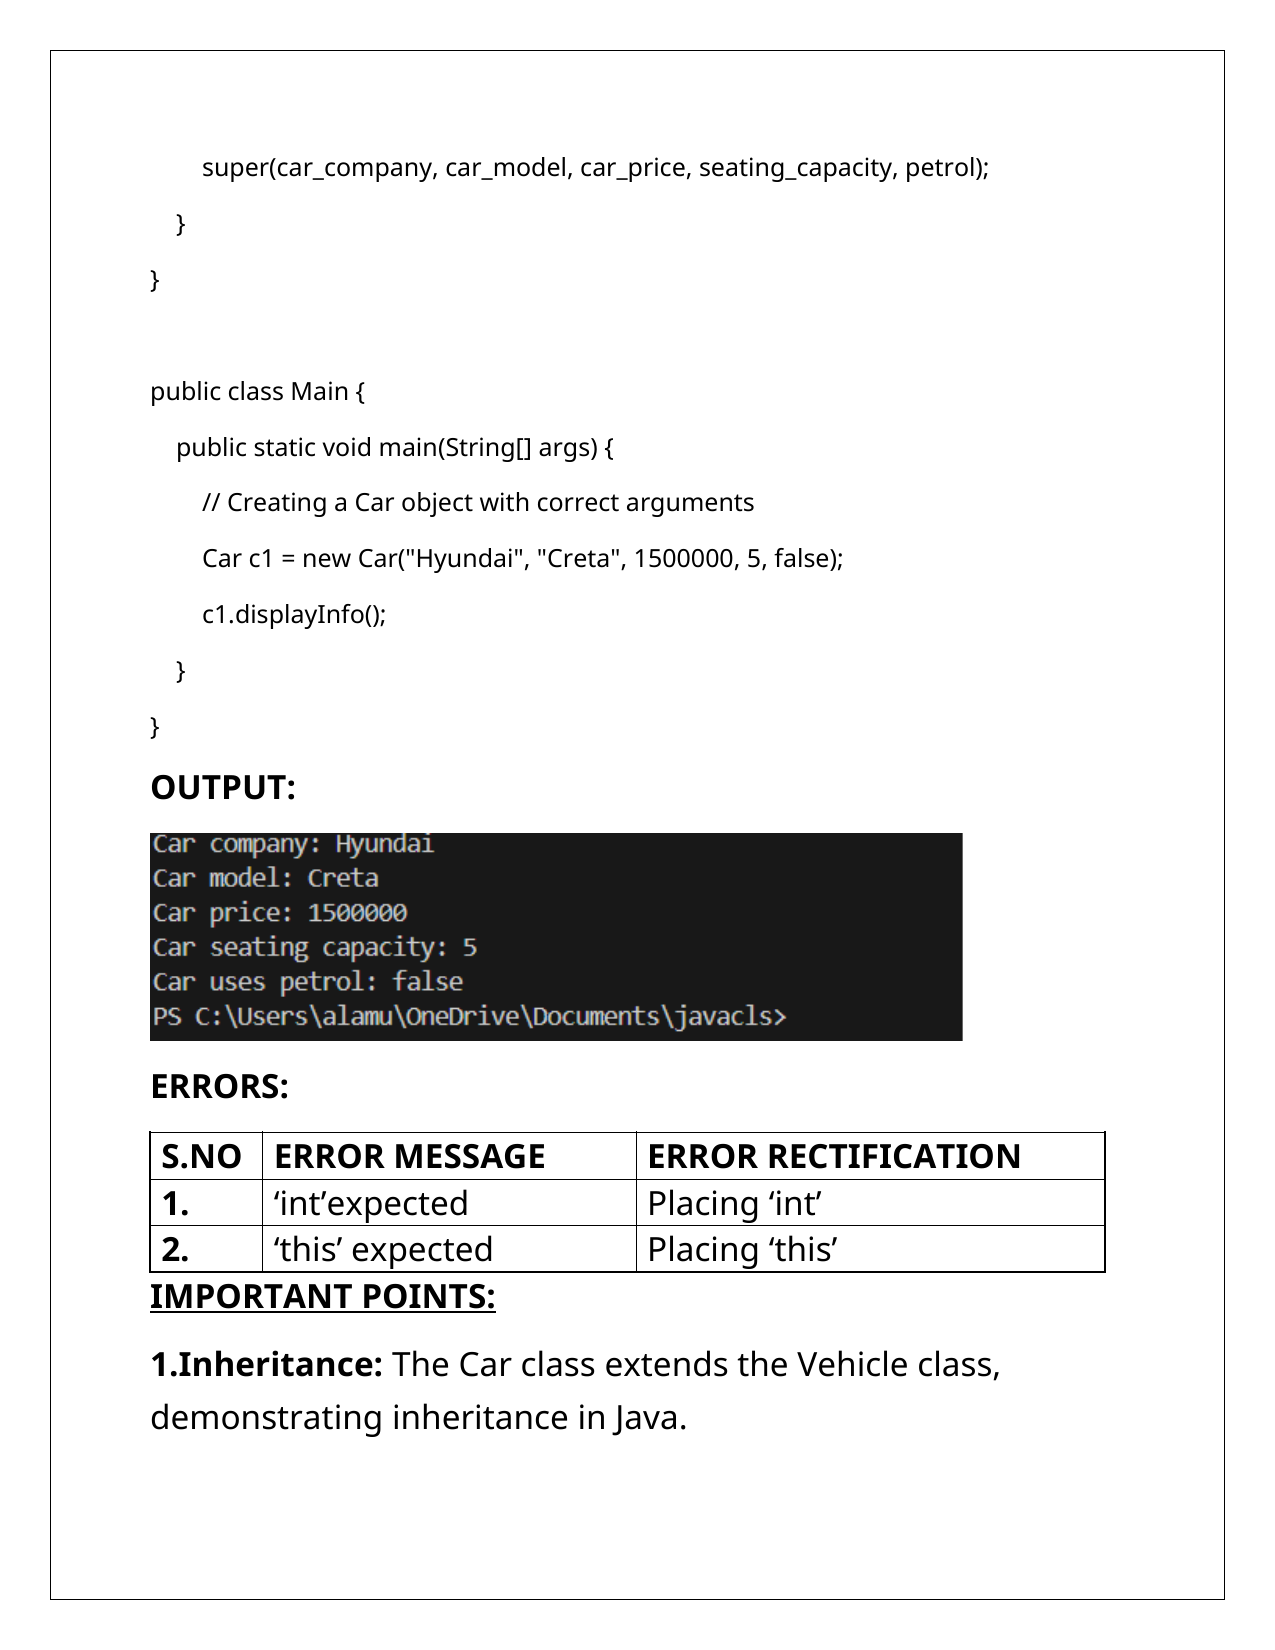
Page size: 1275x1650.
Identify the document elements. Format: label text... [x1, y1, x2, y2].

table_cell Placing ‘int’ [637, 1180, 1104, 1225]
table_header ERROR RECTIFICATION [637, 1133, 1104, 1178]
text 1.Inheritance: The Car class extends the Vehicle class, demonstrating inheritance in Java. [150, 1341, 1125, 1439]
text ERRORS: [150, 1063, 1125, 1108]
text c1.displayInfo(); [150, 597, 1125, 631]
text // Creating a Car object with correct arguments [150, 485, 1125, 519]
text public static void main(String[] args) { [150, 429, 1125, 463]
text super(car_company, car_model, car_price, seating_capacity, petrol); [150, 150, 1125, 184]
table_cell 2. [151, 1226, 262, 1271]
table_header S.NO [151, 1133, 262, 1178]
table_cell ‘this’ expected [263, 1226, 636, 1271]
table_cell Placing ‘this’ [637, 1226, 1104, 1271]
table_header ERROR MESSAGE [263, 1133, 636, 1178]
text } [150, 708, 1125, 742]
table_cell 1. [151, 1180, 262, 1225]
table_cell ‘int’expected [263, 1180, 636, 1225]
text public class Main { [150, 373, 1125, 407]
text } [150, 652, 1125, 687]
text IMPORTANT POINTS: [150, 1272, 1125, 1318]
text } [150, 206, 1125, 240]
text } [150, 262, 1125, 296]
text OUTPUT: [150, 764, 1125, 809]
text Car c1 = new Car("Hyundai", "Creta", 1500000, 5, false); [150, 541, 1125, 575]
